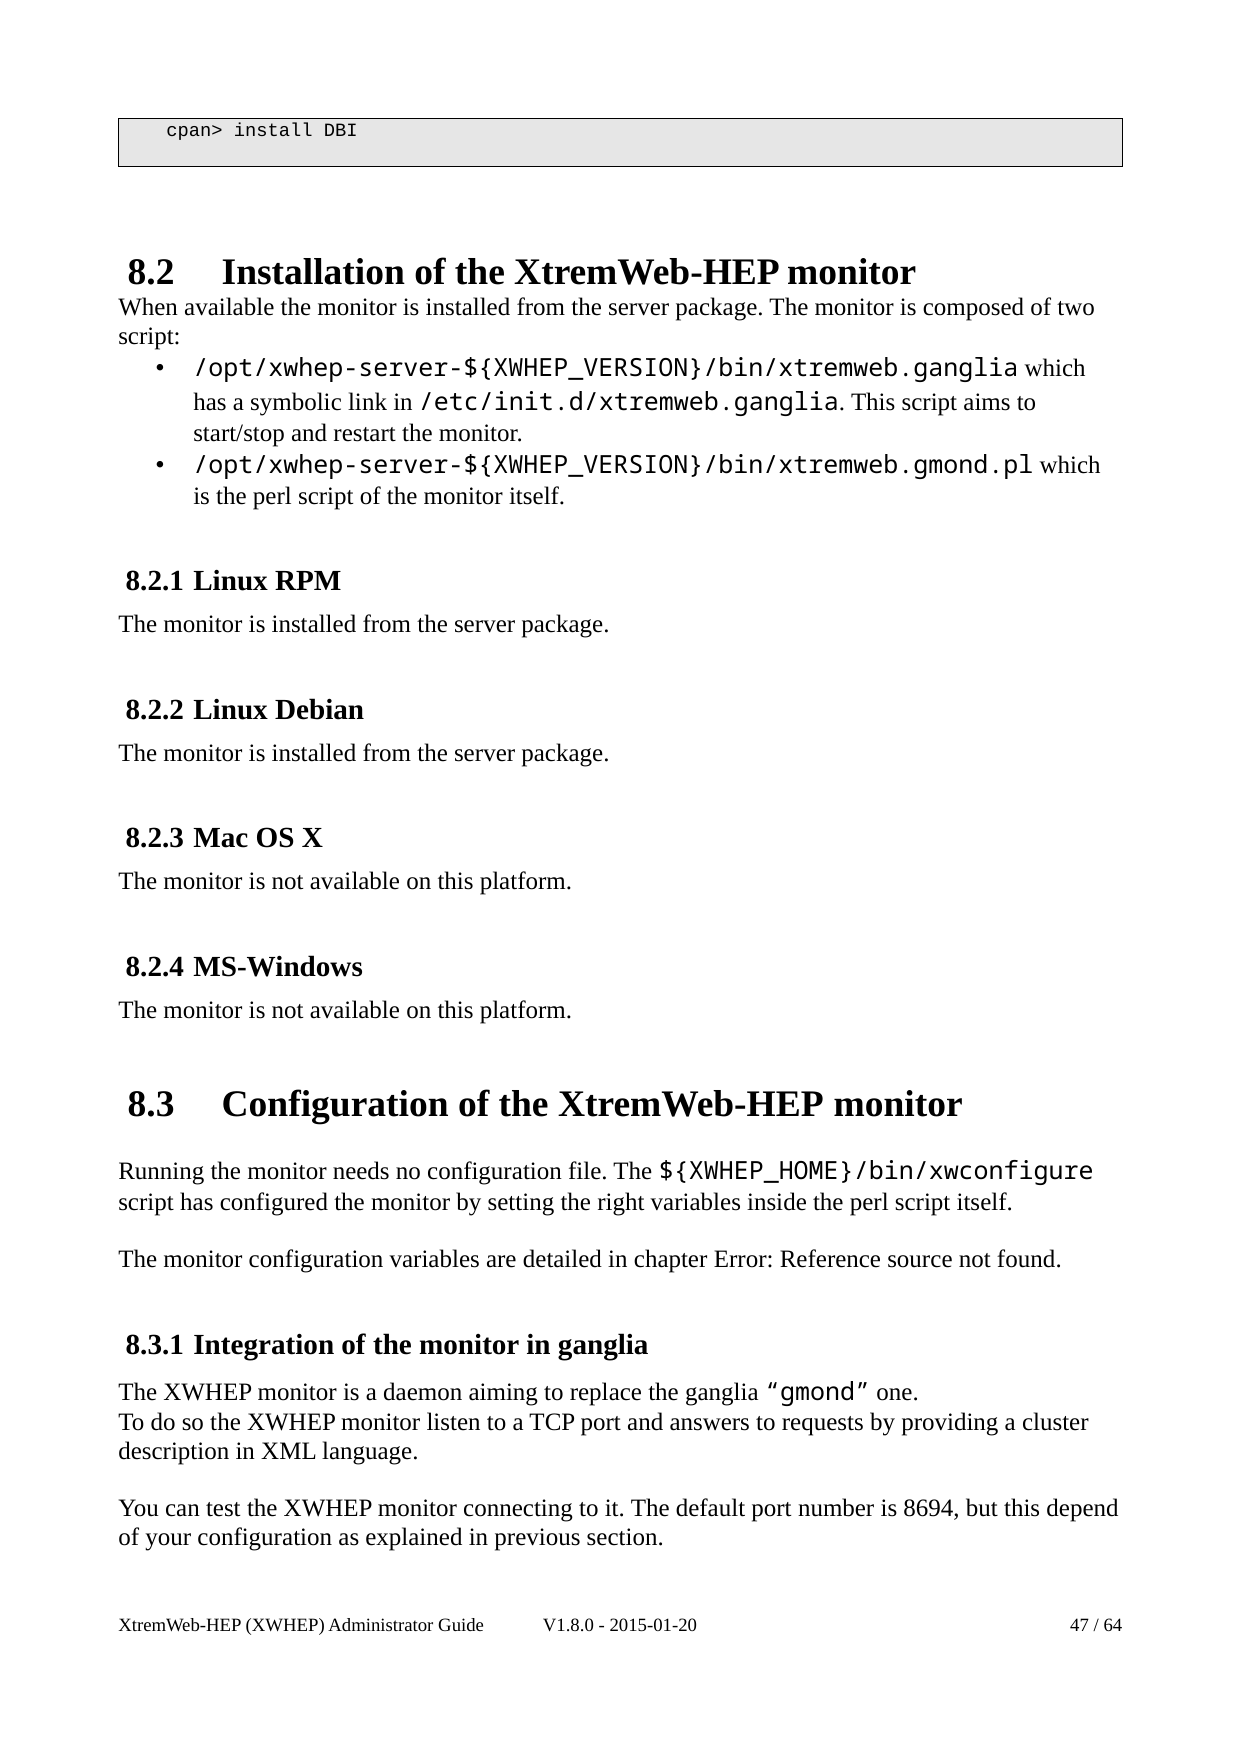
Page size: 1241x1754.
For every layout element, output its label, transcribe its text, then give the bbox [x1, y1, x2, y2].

text The monitor is installed from the server package. [118, 738, 1122, 767]
text You can test the XWHEP monitor connecting to it. The default port number is 8694, but this depend of your configuration as explained in previous section. [118, 1493, 1122, 1551]
subtitle Configuration of the XtremWeb-HEP monitor [118, 1081, 1122, 1124]
list /opt/xwhep-server-${XWHEP_VERSION}/bin/xtremweb.ganglia which has a symbolic link in /etc/init.d/xtremweb.ganglia. This script aims to start/stop and restart the monitor. [156, 350, 1122, 447]
text cpan> install DBI [119, 119, 1122, 139]
text To do so the XWHEP monitor listen to a TCP port and answers to requests by providing a cluster description in XML language. [118, 1407, 1122, 1465]
text The XWHEP monitor is a daemon aiming to replace the ganglia “gmond” one. [118, 1373, 1122, 1407]
subtitle Linux RPM [118, 563, 1122, 597]
subtitle Installation of the XtremWeb-HEP monitor [118, 249, 1122, 292]
subtitle Integration of the monitor in ganglia [118, 1327, 1122, 1361]
list /opt/xwhep-server-${XWHEP_VERSION}/bin/xtremweb.gmond.pl which is the perl script of the monitor itself. [156, 447, 1122, 509]
text The monitor is not available on this platform. [118, 866, 1122, 895]
text The monitor configuration variables are detailed in chapter Error: Reference source not found. [118, 1244, 1122, 1273]
subtitle MS-Windows [118, 949, 1122, 982]
text When available the monitor is installed from the server package. The monitor is composed of two script: [118, 292, 1122, 350]
subtitle Linux Debian [118, 692, 1122, 725]
text The monitor is not available on this platform. [118, 995, 1122, 1024]
text Running the monitor needs no configuration file. The ${XWHEP_HOME}/bin/xwconfigure script has configured the monitor by setting the right variables inside the perl script itself. [118, 1153, 1122, 1216]
subtitle Mac OS X [118, 820, 1122, 854]
text The monitor is installed from the server package. [118, 609, 1122, 638]
